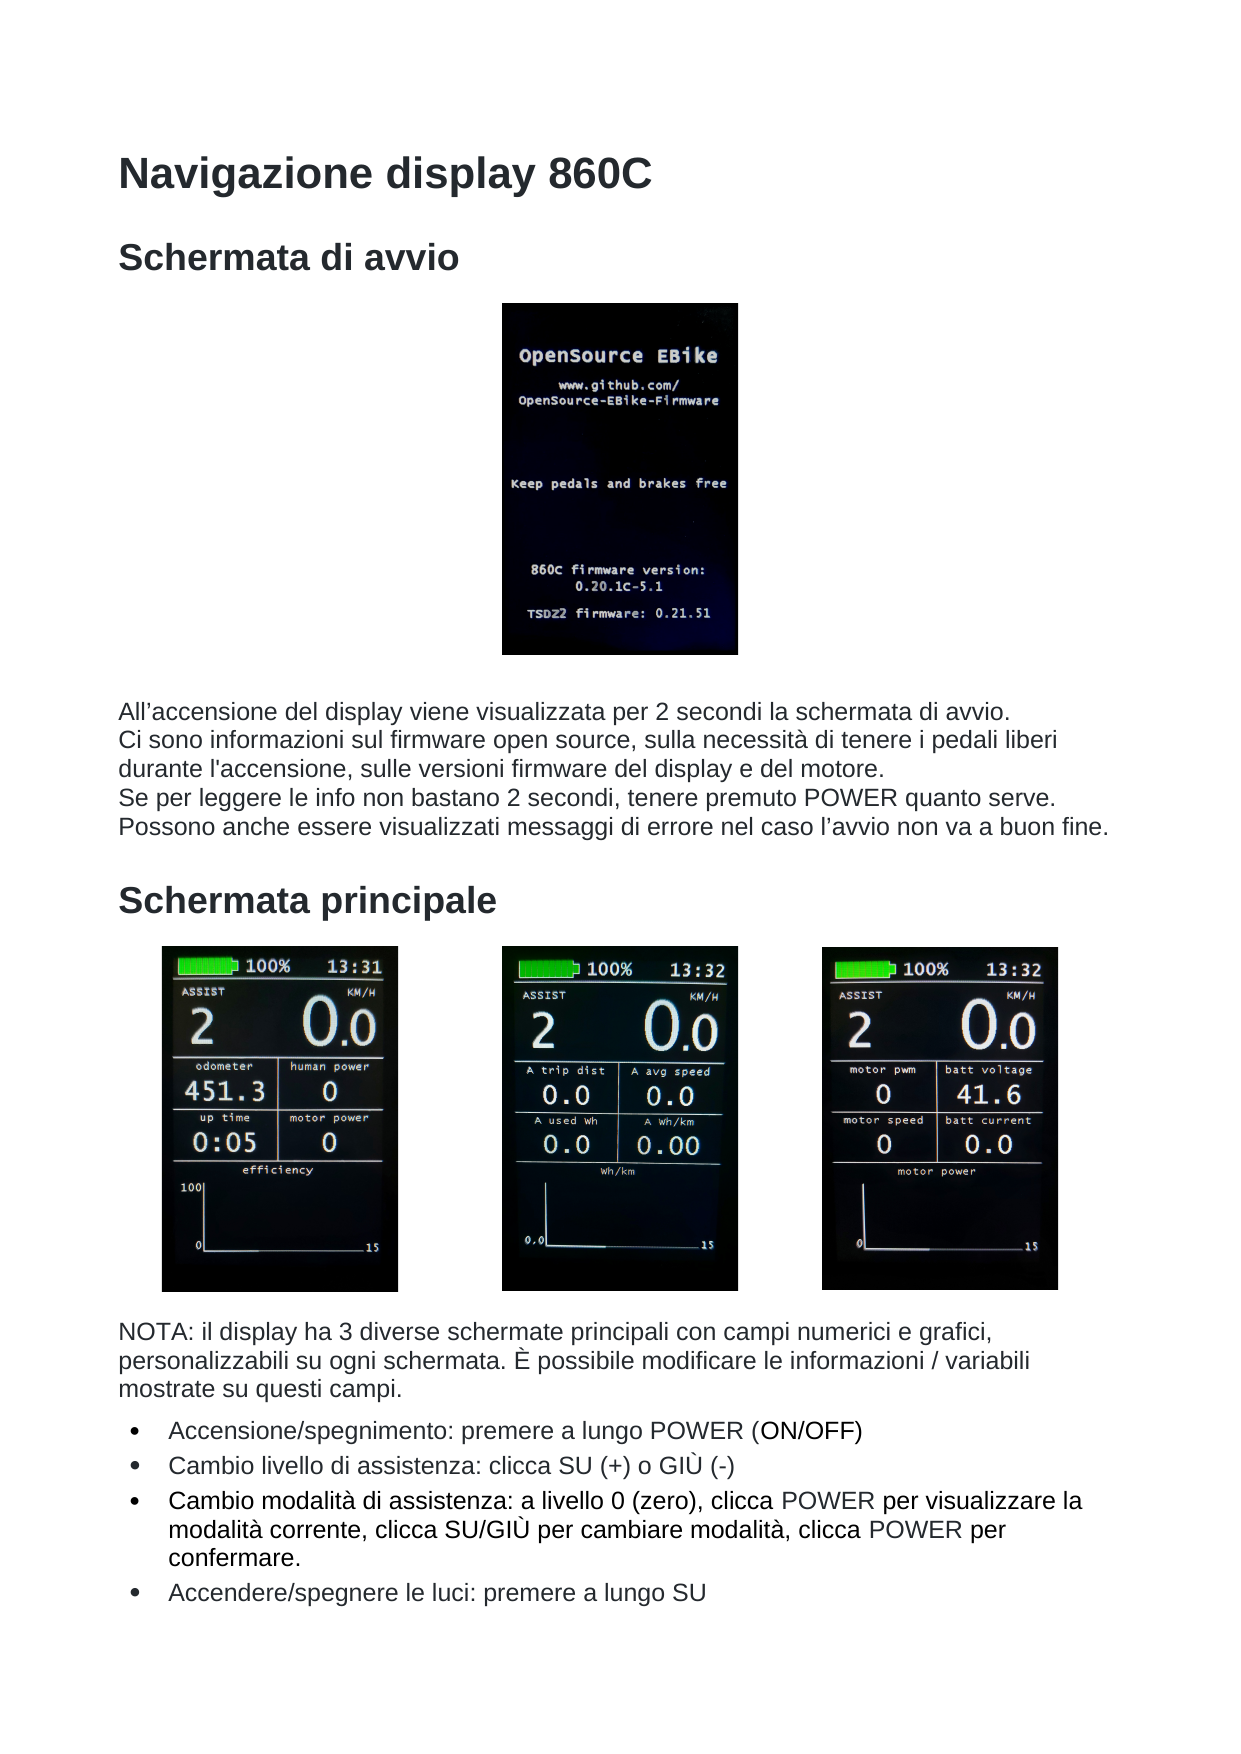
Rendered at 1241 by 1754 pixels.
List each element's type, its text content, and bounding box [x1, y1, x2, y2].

text Schermata principale [118, 878, 1122, 921]
list Accensione/spegnimento: premere a lungo POWER (ON/OFF) [131, 1416, 1122, 1444]
picture [502, 303, 739, 655]
text All’accensione del display viene visualizzata per 2 secondi la schermata di avvio. [118, 697, 1122, 725]
text Possono anche essere visualizzati messaggi di errore nel caso l’avvio non va a buon fine. [118, 812, 1122, 840]
list Cambio modalità di assistenza: a livello 0 (zero), clicca POWER per visualizzare la modalità corrente, clicca SU/GIÙ per cambiare modalità, clicca POWER per confermare. [131, 1486, 1122, 1572]
text Navigazione display 860C [118, 148, 1122, 198]
picture [822, 947, 1059, 1290]
list Cambio livello di assistenza: clicca SU (+) o GIÙ (-) [131, 1451, 1122, 1479]
text Schermata di avvio [118, 235, 1122, 278]
text Ci sono informazioni sul firmware open source, sulla necessità di tenere i pedali liberi durante l'accensione, sulle versioni firmware del display e del motore. [118, 725, 1122, 783]
text NOTA: il display ha 3 diverse schermate principali con campi numerici e grafici, personalizzabili su ogni schermata. È possibile modificare le informazioni / variabili mostrate su questi campi. [118, 946, 1122, 1403]
list Accendere/spegnere le luci: premere a lungo SU [131, 1578, 1122, 1607]
picture [161, 946, 399, 1292]
picture [502, 946, 739, 1291]
text Se per leggere le info non bastano 2 secondi, tenere premuto POWER quanto serve. [118, 783, 1122, 812]
